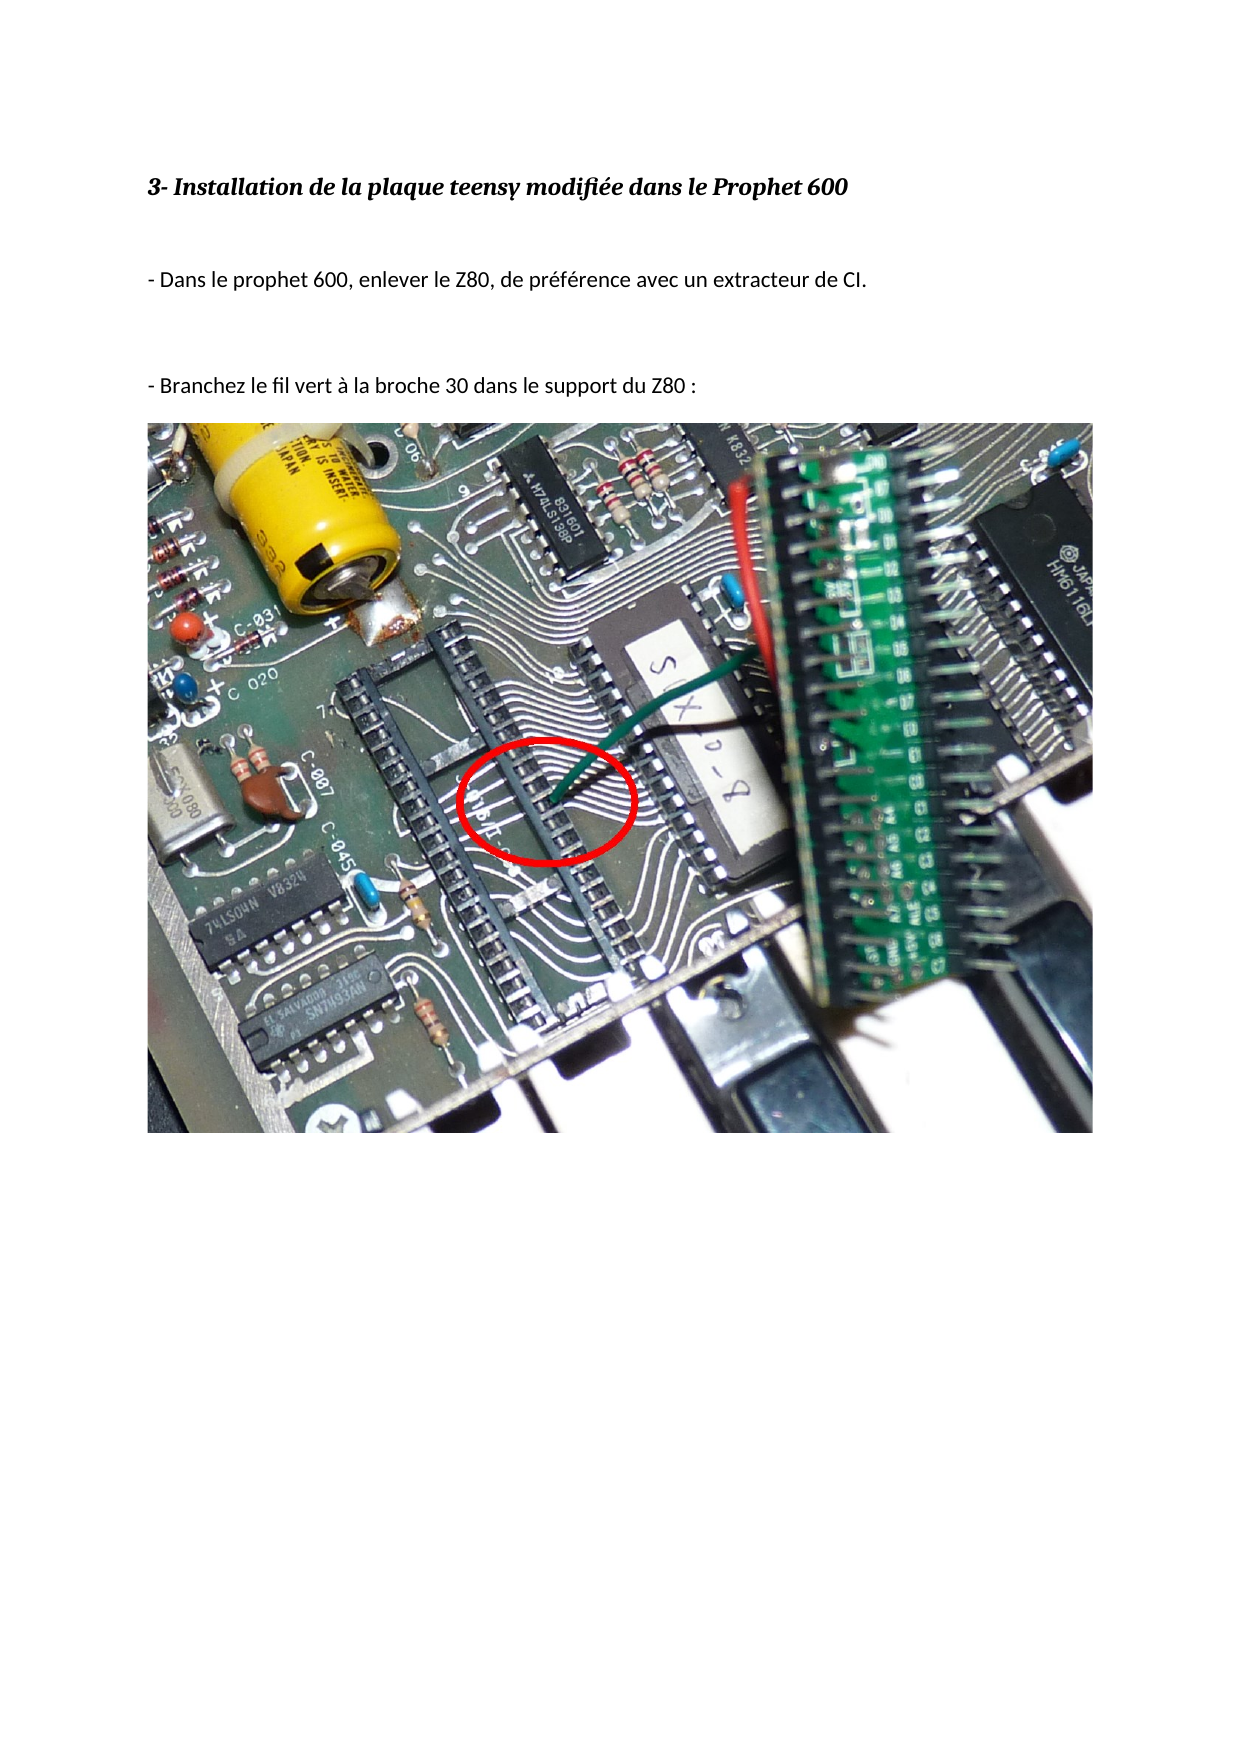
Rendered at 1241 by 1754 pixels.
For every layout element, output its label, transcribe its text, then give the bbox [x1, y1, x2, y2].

picture [147, 423, 1093, 1133]
text - Dans le prophet 600, enlever le Z80, de préférence avec un extracteur de CI. [148, 265, 1093, 293]
subtitle 3- Installation de la plaque teensy modifiée dans le Prophet 600 [148, 173, 1093, 201]
text - Branchez le fil vert à la broche 30 dans le support du Z80 : [148, 371, 1093, 399]
